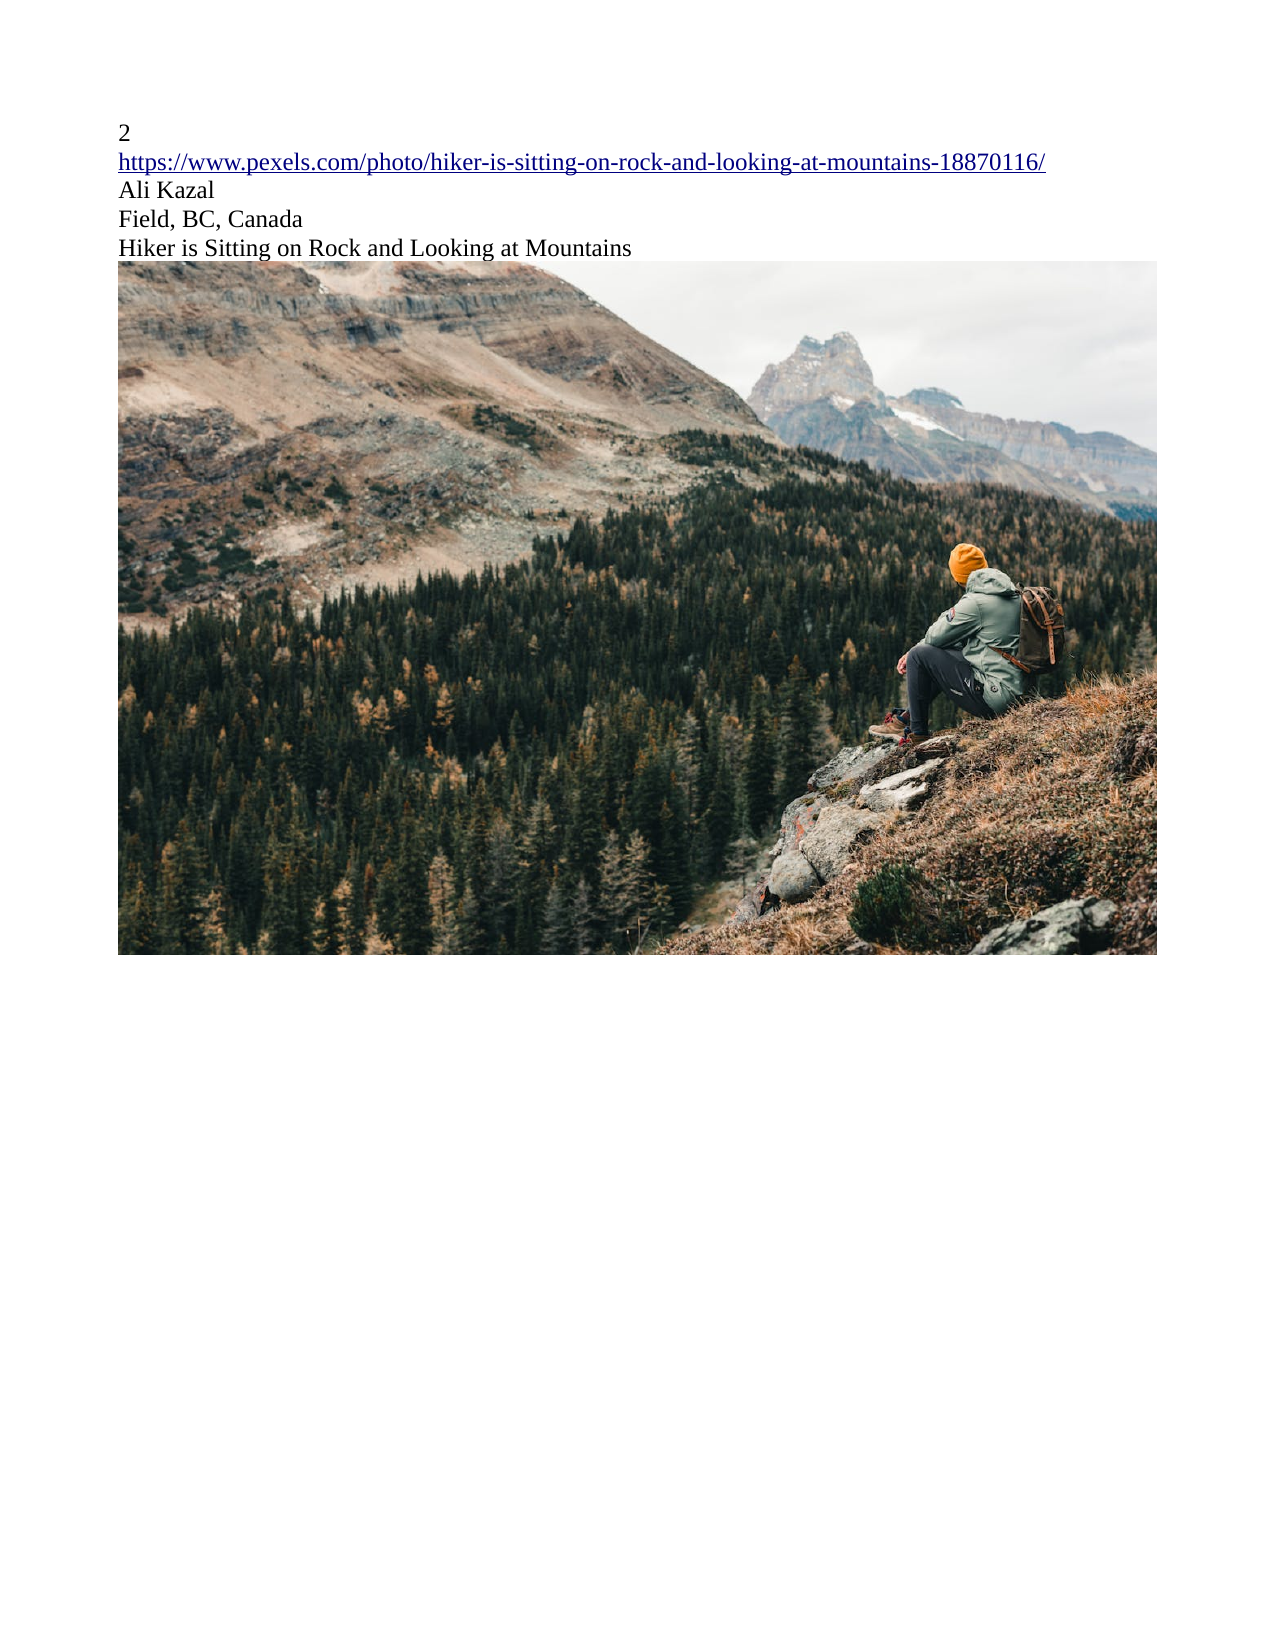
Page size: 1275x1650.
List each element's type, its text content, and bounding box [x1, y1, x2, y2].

text Hiker is Sitting on Rock and Looking at Mountains [118, 233, 1157, 261]
picture [118, 261, 1157, 955]
text https://www.pexels.com/photo/hiker-is-sitting-on-rock-and-looking-at-mountains-18870116/ [118, 147, 1157, 176]
text 2 [118, 118, 1157, 147]
text Ali Kazal [118, 176, 1157, 204]
text Field, BC, Canada [118, 204, 1157, 233]
